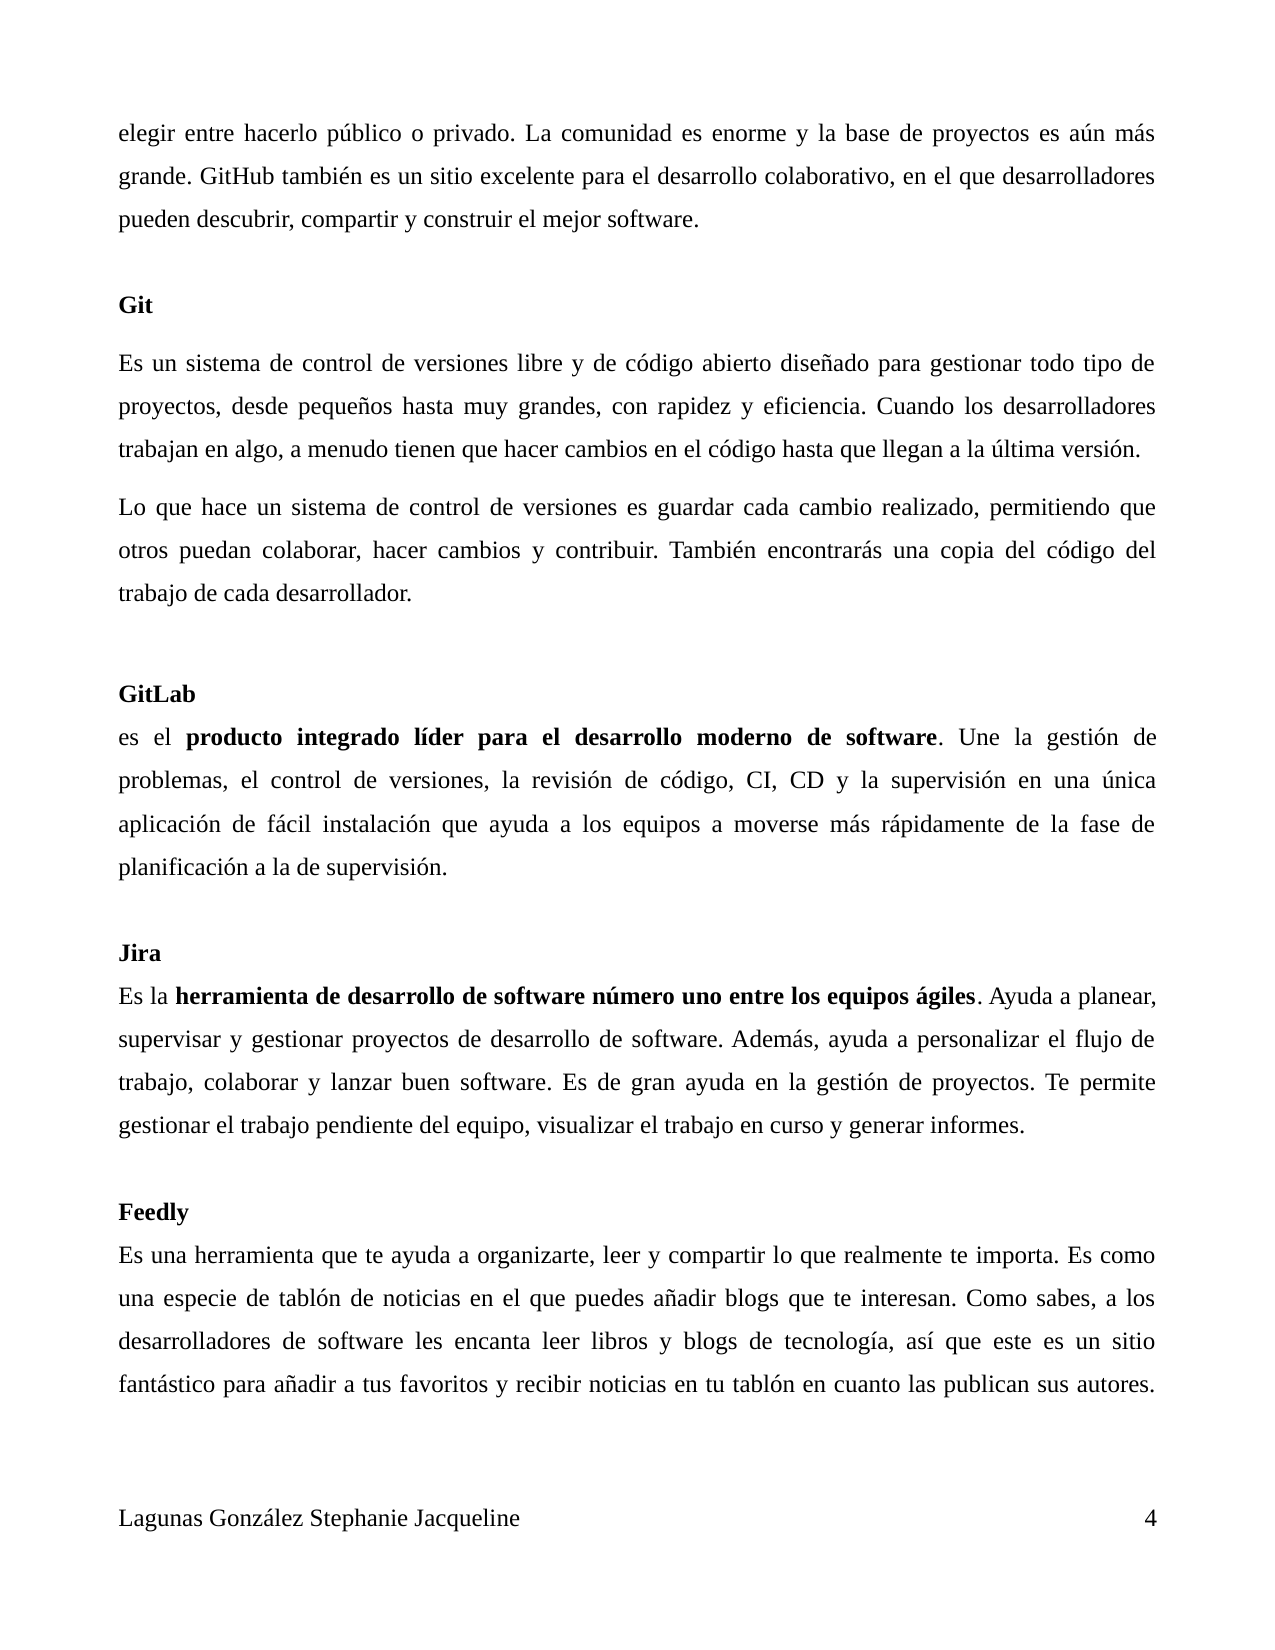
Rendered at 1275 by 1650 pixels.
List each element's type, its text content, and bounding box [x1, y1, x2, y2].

text Feedly [118, 1197, 1157, 1226]
text Es la herramienta de desarrollo de software número uno entre los equipos ágiles. Ayuda a planear, supervisar y gestionar proyectos de desarrollo de software. Además, ayuda a personalizar el flujo de trabajo, colaborar y lanzar buen software. Es de gran ayuda en la gestión de proyectos. Te permite gestionar el trabajo pendiente del equipo, visualizar el trabajo en curso y generar informes. [118, 981, 1157, 1139]
text GitLab [118, 679, 1157, 708]
text Git [118, 291, 1157, 319]
text Es un sistema de control de versiones libre y de código abierto diseñado para gestionar todo tipo de proyectos, desde pequeños hasta muy grandes, con rapidez y eficiencia. Cuando los desarrolladores trabajan en algo, a menudo tienen que hacer cambios en el código hasta que llegan a la última versión. [118, 348, 1157, 463]
text es el producto integrado líder para el desarrollo moderno de software. Une la gestión de problemas, el control de versiones, la revisión de código, CI, CD y la supervisión en una única aplicación de fácil instalación que ayuda a los equipos a moverse más rápidamente de la fase de planificación a la de supervisión. [118, 722, 1157, 881]
text Lo que hace un sistema de control de versiones es guardar cada cambio realizado, permitiendo que otros puedan colaborar, hacer cambios y contribuir. También encontrarás una copia del código del trabajo de cada desarrollador. [118, 492, 1157, 607]
text elegir entre hacerlo público o privado. La comunidad es enorme y la base de proyectos es aún más grande. GitHub también es un sitio excelente para el desarrollo colaborativo, en el que desarrolladores pueden descubrir, compartir y construir el mejor software. [118, 118, 1157, 233]
text Jira [118, 938, 1157, 967]
text Es una herramienta que te ayuda a organizarte, leer y compartir lo que realmente te importa. Es como una especie de tablón de noticias en el que puedes añadir blogs que te interesan. Como sabes, a los desarrolladores de software les encanta leer libros y blogs de tecnología, así que este es un sitio fantástico para añadir a tus favoritos y recibir noticias en tu tablón en cuanto las publican sus autores. [118, 1240, 1157, 1398]
